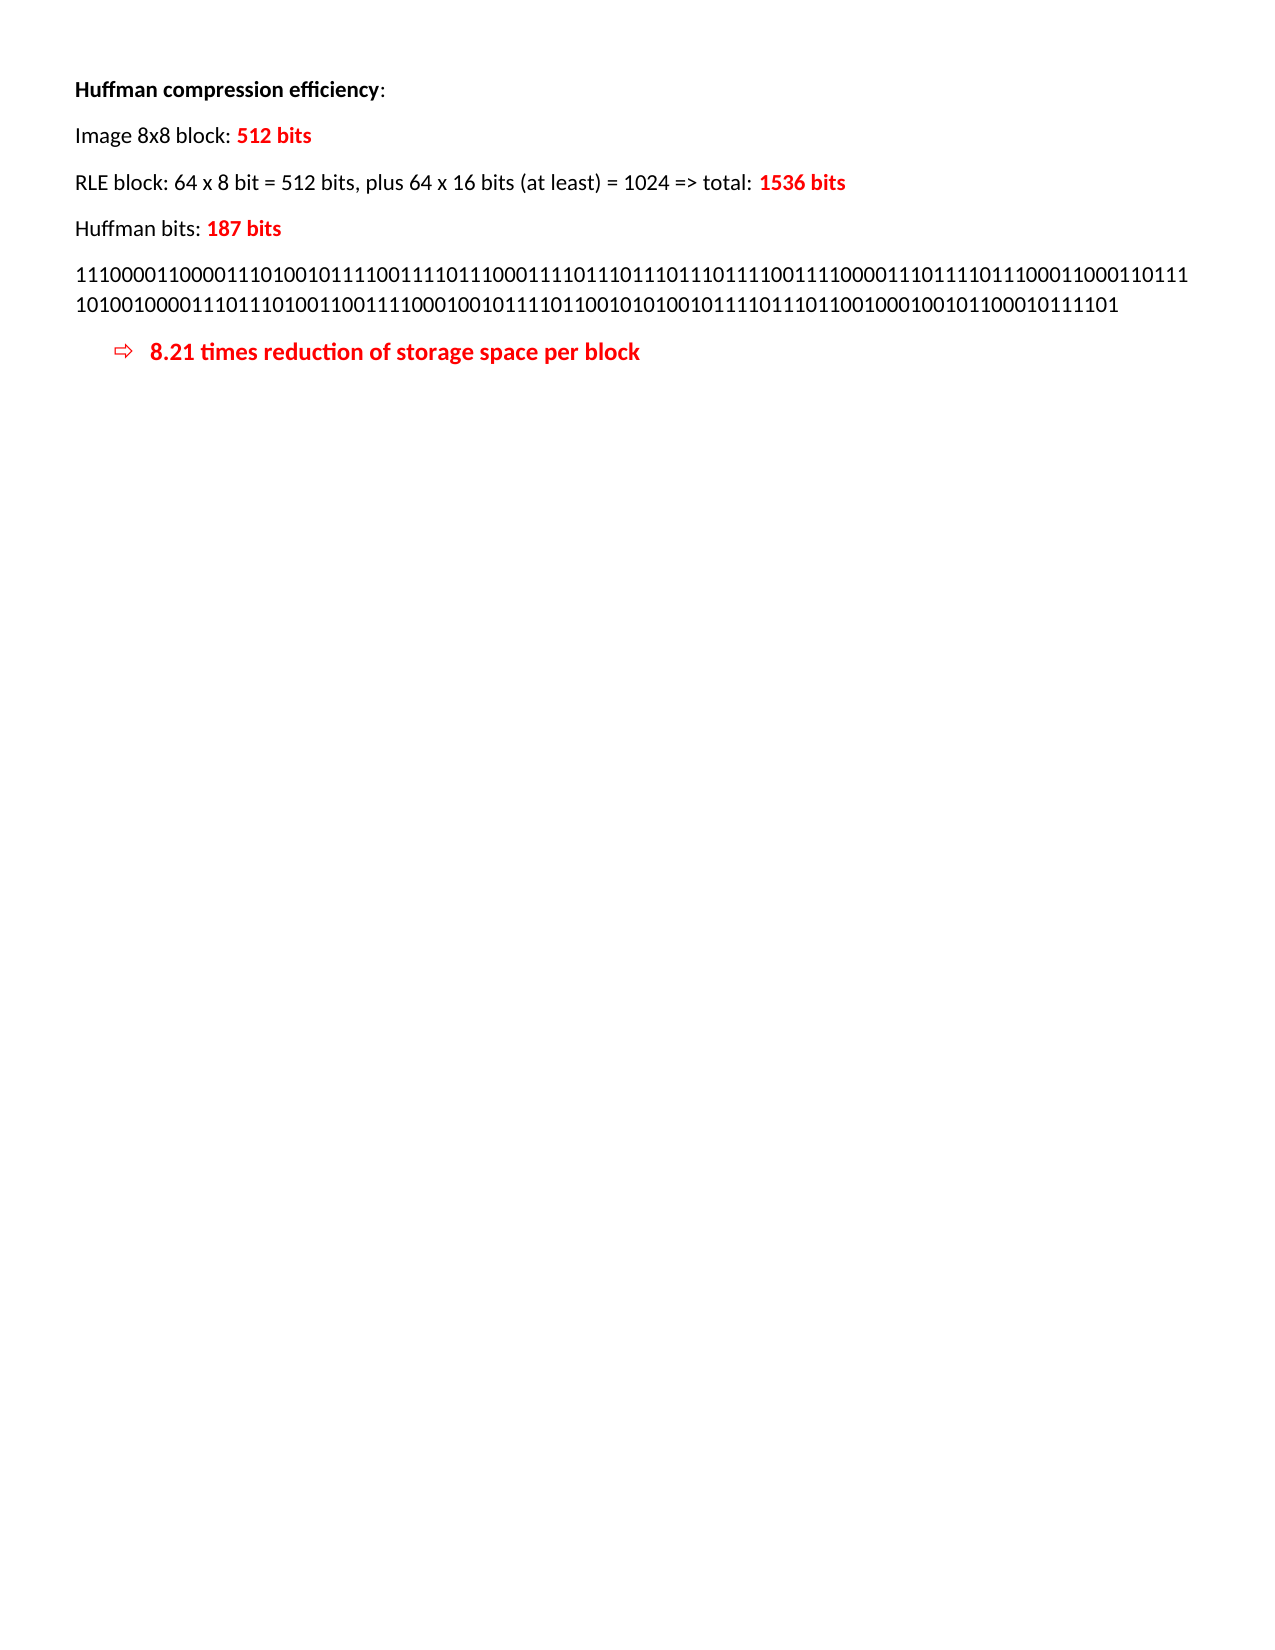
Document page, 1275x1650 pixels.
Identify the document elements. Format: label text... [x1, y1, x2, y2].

text 111000011000011101001011110011110111000111101110111011101111001111000011101111011100011000110111101001000011101110100110011110001001011110110010101001011110111011001000100101100010111101 [75, 260, 1200, 318]
text Huffman bits: 187 bits [75, 214, 1200, 242]
list 8.21 times reduction of storage space per block [112, 336, 1200, 367]
text Huffman compression efficiency: [75, 75, 1200, 103]
text Image 8x8 block: 512 bits [75, 121, 1200, 149]
text RLE block: 64 x 8 bit = 512 bits, plus 64 x 16 bits (at least) = 1024 => total: 1536 bits [75, 168, 1200, 196]
